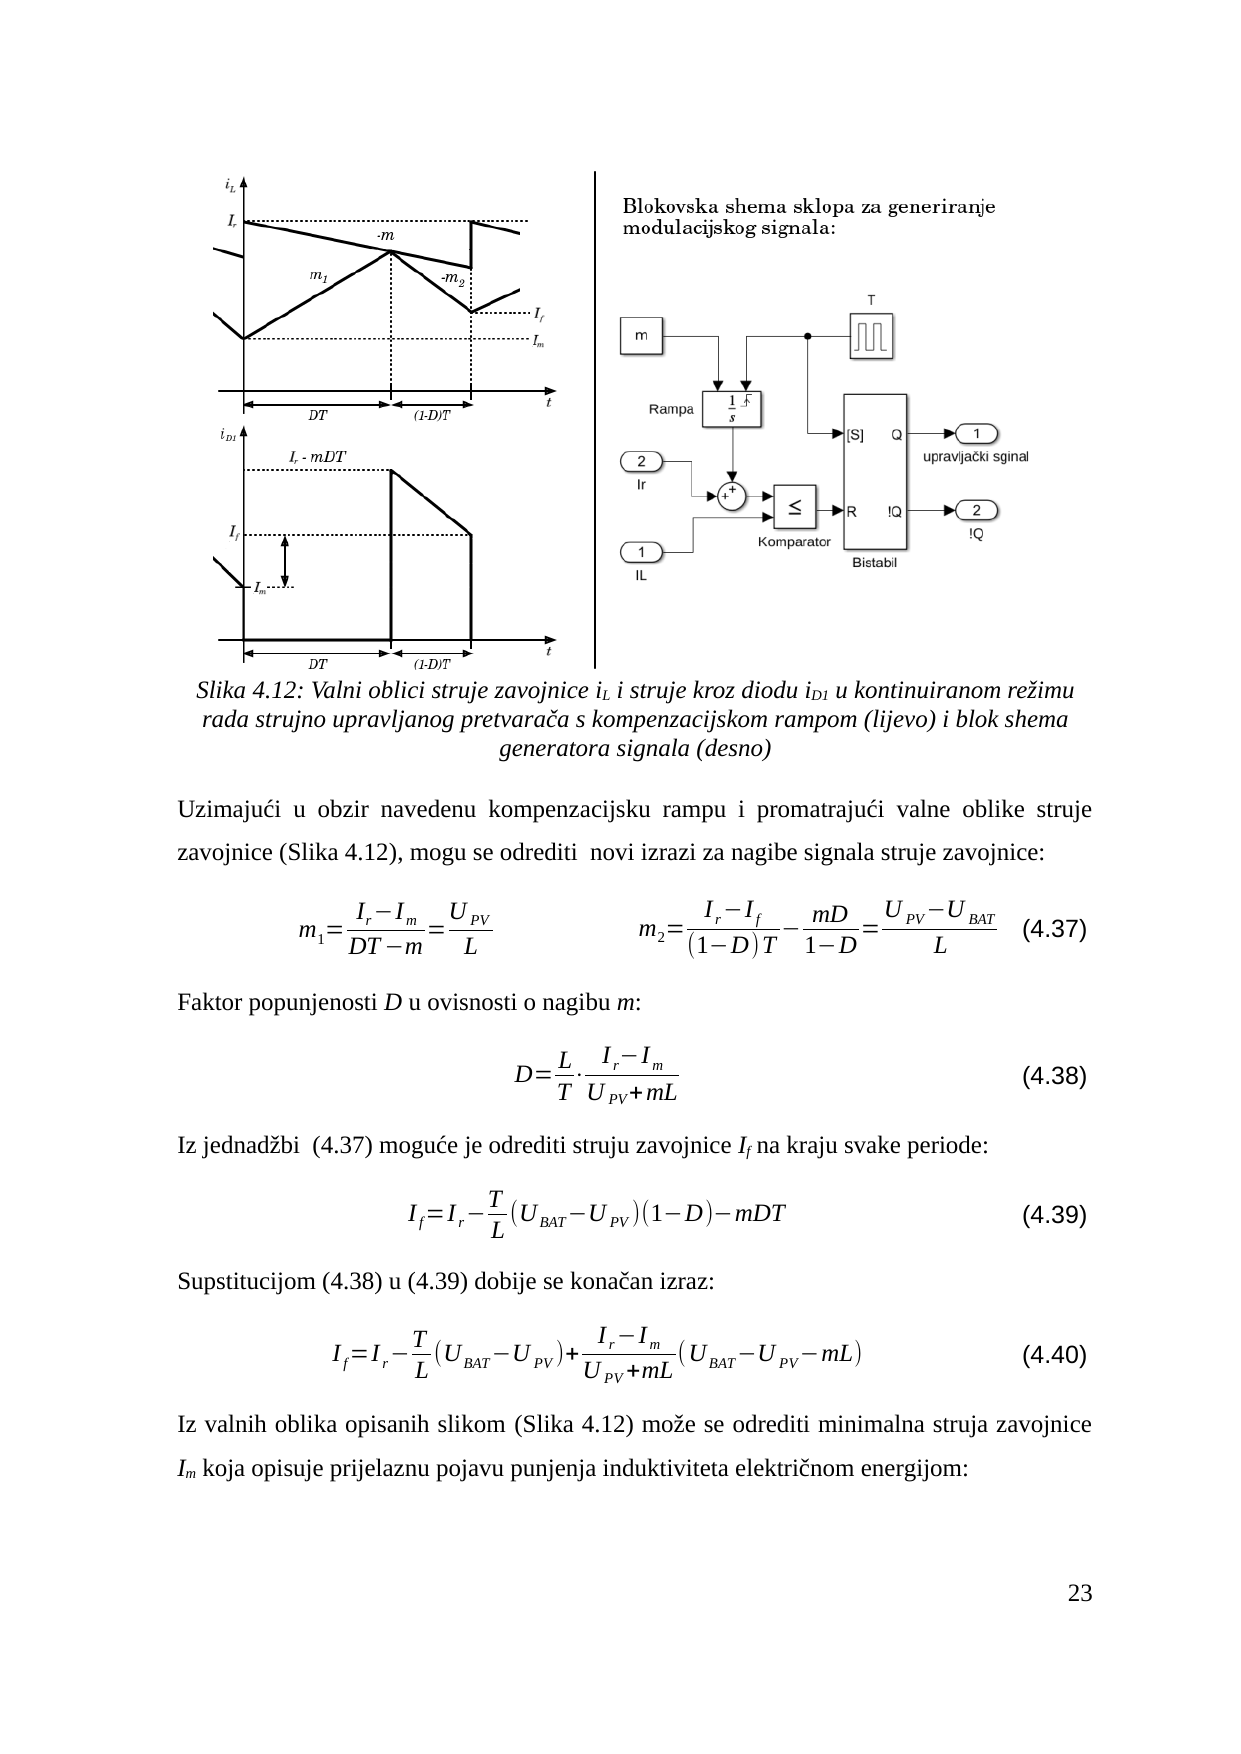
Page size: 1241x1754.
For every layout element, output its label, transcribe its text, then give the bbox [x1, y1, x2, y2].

table_header (4.37) [1016, 886, 1093, 975]
table_header [177, 1315, 1016, 1397]
text Slika 4.12: Valni oblici struje zavojnice iL i struje kroz diodu iD1 u kontinuiranom režimu rada strujno upravljanog pretvarača s kompenzacijskom rampom (lijevo) i blok shema generatora signala (desno) [177, 676, 1093, 761]
table_header (4.40) [1016, 1315, 1093, 1397]
table_header [177, 1180, 1016, 1254]
text Iz jednadžbi (4.37) moguće je odrediti struju zavojnice If na kraju svake periode: [177, 1130, 1093, 1159]
table_header [615, 886, 1016, 975]
text Supstitucijom (4.38) u (4.39) dobije se konačan izraz: [177, 1266, 1093, 1295]
text Iz valnih oblika opisanih slikom (Slika 4.12) može se odrediti minimalna struja zavojnice Im koja opisuje prijelaznu pojavu punjenja induktiviteta električnom energijom: [177, 1409, 1093, 1481]
table_header [177, 886, 615, 975]
table_header (4.39) [1016, 1180, 1093, 1254]
table_header [177, 1036, 1016, 1118]
text Uzimajući u obzir navedenu kompenzacijsku rampu i promatrajući valne oblike struje zavojnice (Slika 4.12), mogu se odrediti novi izrazi za nagibe signala struje zavojnice: [177, 794, 1093, 866]
picture [177, 160, 1093, 676]
table_header (4.38) [1016, 1036, 1093, 1118]
text Faktor popunjenosti D u ovisnosti o nagibu m: [177, 987, 1093, 1016]
